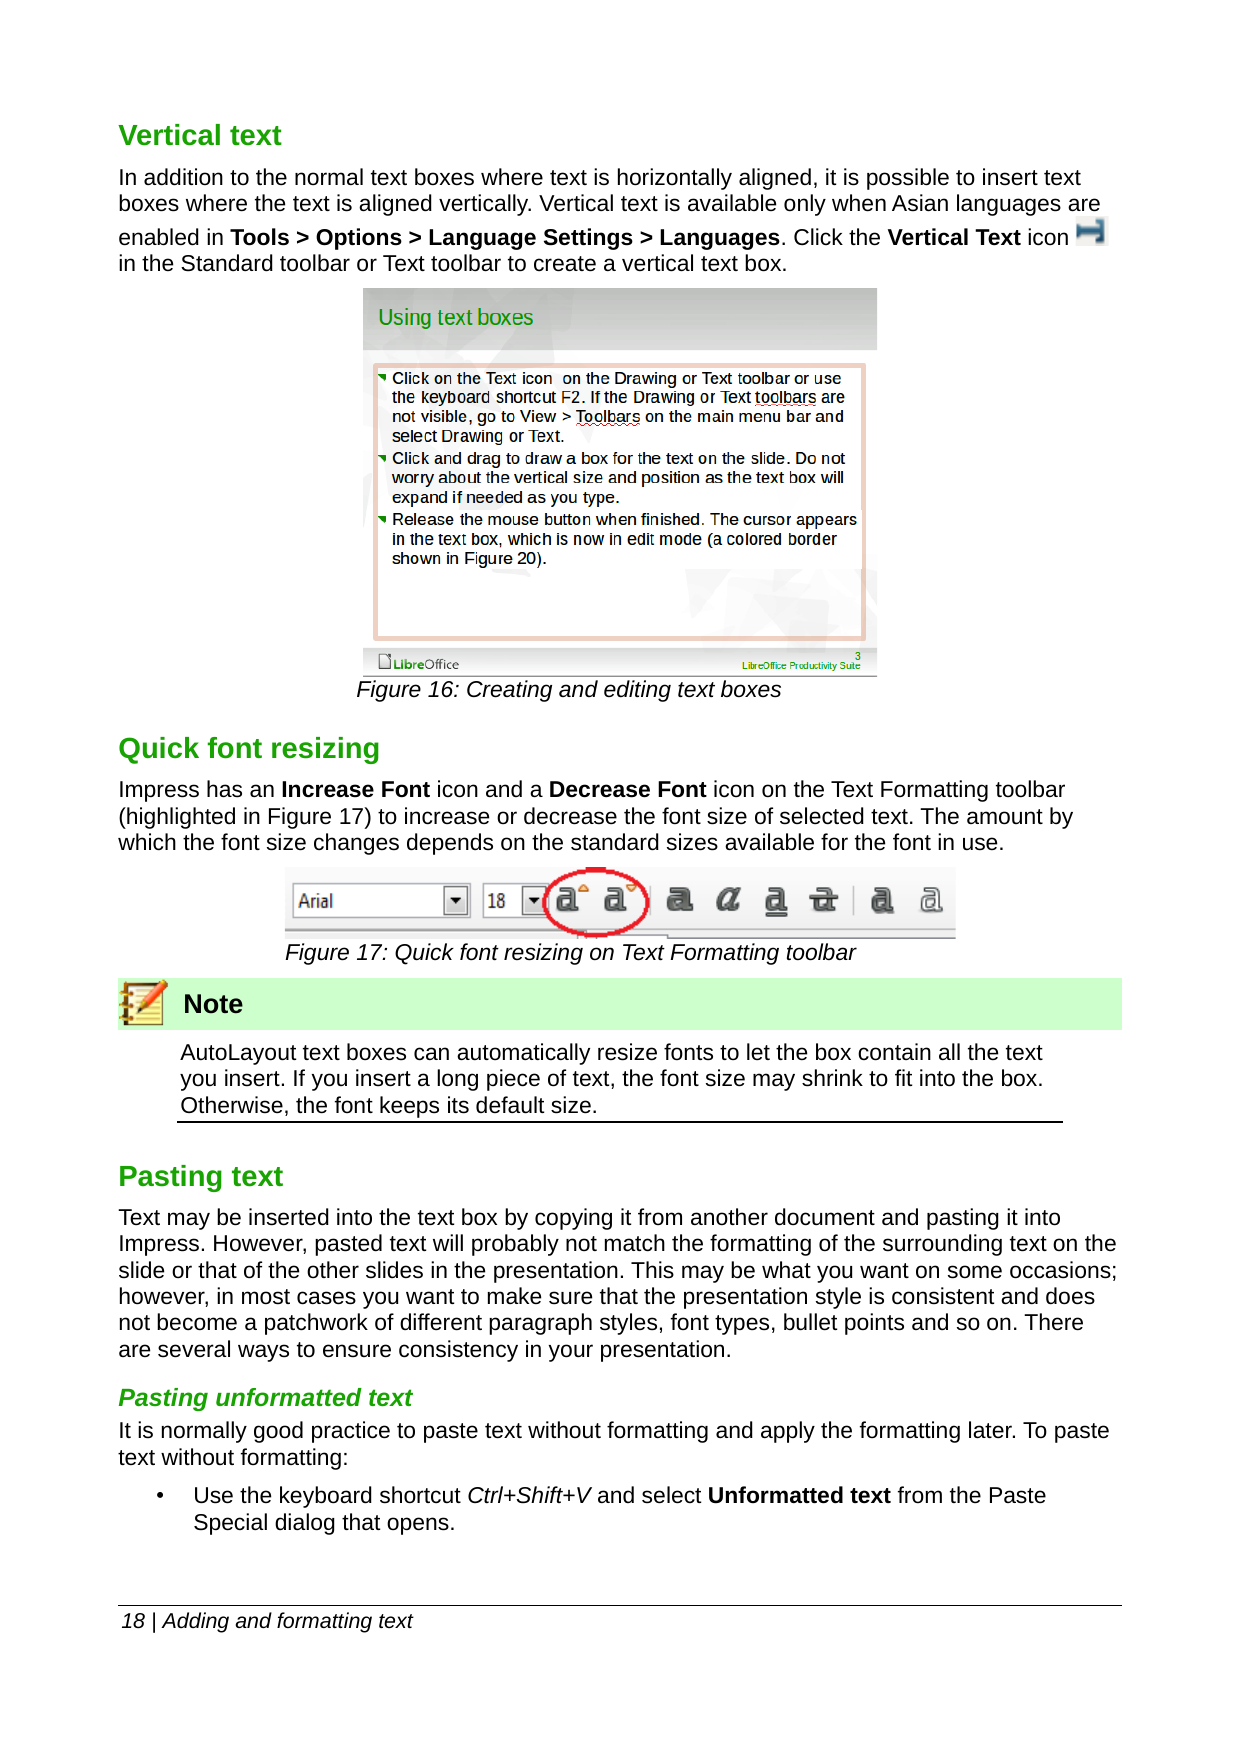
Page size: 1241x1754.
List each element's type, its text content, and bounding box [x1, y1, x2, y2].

picture [363, 288, 878, 677]
text AutoLayout text boxes can automatically resize fonts to let the box contain all the text you insert. If you insert a long piece of text, the font size may shrink to fit into the box. Otherwise, the font keeps its default size. [177, 1036, 1063, 1121]
subtitle Quick font resizing [118, 731, 1122, 764]
subtitle Pasting text [118, 1158, 1122, 1192]
picture [1075, 216, 1109, 246]
picture [284, 867, 956, 939]
text Text may be inserted into the text box by copying it from another document and pasting it into Impress. However, pasted text will probably not match the formatting of the surrounding text on the slide or that of the other slides in the presentation. This may be what you want on some occasions; however, in most cases you want to make sure that the presentation style is consistent and does not become a patchwork of different paragraph styles, font types, bullet points and so on. There are several ways to ensure consistency in your presentation. [118, 1204, 1122, 1362]
list Use the keyboard shortcut Ctrl+Shift+V and select Unformatted text from the Paste Special dialog that opens. [156, 1482, 1122, 1535]
picture [119, 978, 170, 1029]
subtitle Note [118, 978, 1122, 1030]
list It is normally good practice to paste text without formatting and apply the formatting later. To paste text without formatting: [118, 1417, 1122, 1470]
text Figure 16: Creating and editing text boxes [356, 289, 884, 702]
text Impress has an Increase Font icon and a Decrease Font icon on the Text Formatting toolbar (highlighted in Figure 17) to increase or decrease the font size of selected text. The amount by which the font size changes depends on the standard sizes available for the font in use. [118, 776, 1122, 855]
text In addition to the normal text boxes where text is horizontally aligned, it is possible to insert text boxes where the text is aligned vertically. Vertical text is available only when Asian languages are enabled in Tools > Options > Language Settings > Languages. Click the Vertical Text icon in the Standard toolbar or Text toolbar to create a vertical text box. [118, 163, 1122, 276]
subtitle Vertical text [118, 118, 1122, 152]
text Figure 17: Quick font resizing on Text Formatting toolbar [285, 939, 956, 965]
subtitle Pasting unformatted text [118, 1383, 1122, 1411]
